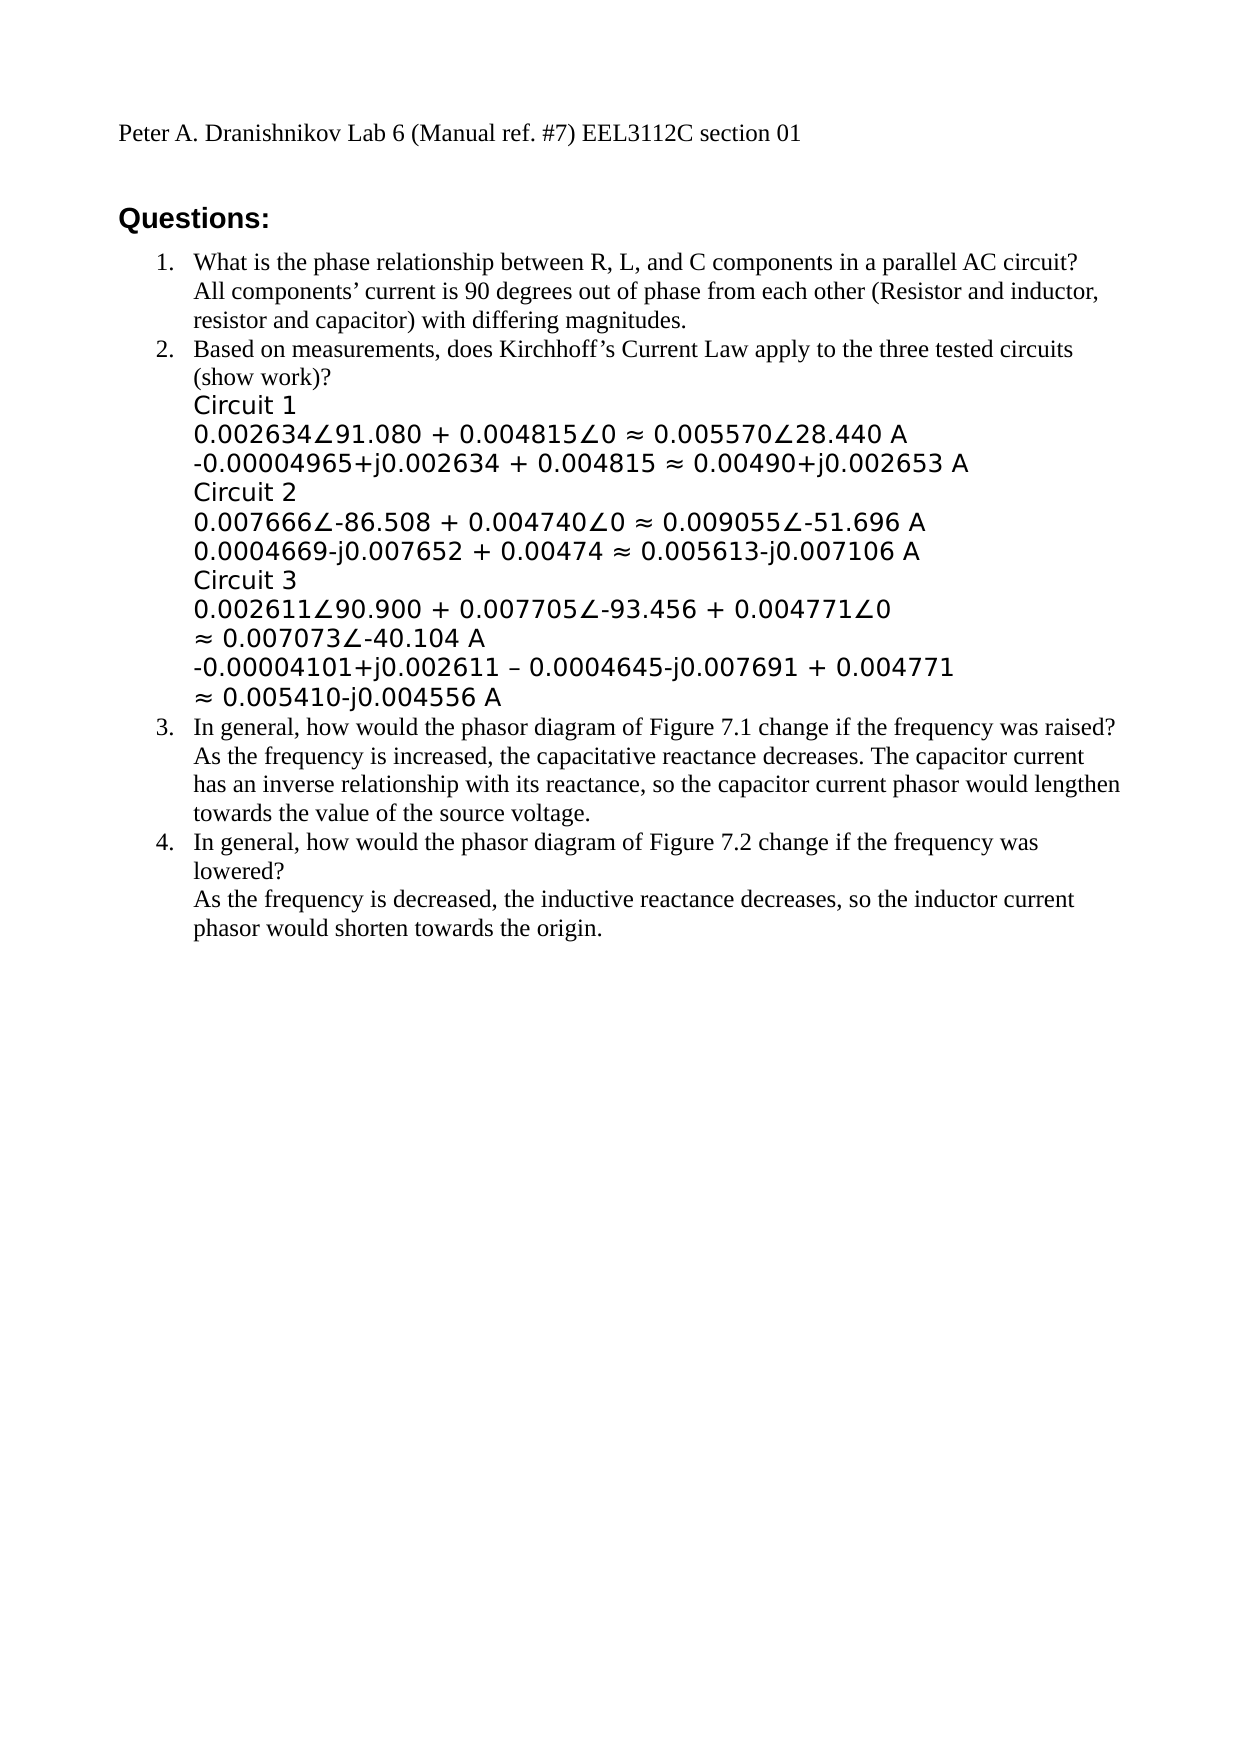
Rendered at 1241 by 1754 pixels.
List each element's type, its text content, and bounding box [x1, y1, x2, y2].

list -0.00004965+j0.002634 + 0.004815 ≈ 0.00490+j0.002653 A Circuit 2 0.007666∠-86.508 + 0.004740∠0 ≈ 0.009055∠-51.696 A 0.0004669-j0.007652 + 0.00474 ≈ 0.005613-j0.007106 A Circuit 3 0.002611∠90.900 + 0.007705∠-93.456 + 0.004771∠0 ≈ 0.007073∠-40.104 A -0.00004101+j0.002611 – 0.0004645-j0.007691 + 0.004771 ≈ 0.005410-j0.004556 A [156, 449, 1122, 712]
list As the frequency is decreased, the inductive reactance decreases, so the inductor current phasor would shorten towards the origin. [156, 884, 1122, 942]
list In general, how would the phasor diagram of Figure 7.1 change if the frequency was raised? [156, 712, 1122, 741]
list As the frequency is increased, the capacitative reactance decreases. The capacitor current has an inverse relationship with its reactance, so the capacitor current phasor would lengthen towards the value of the source voltage. [156, 741, 1122, 827]
subtitle Questions: [118, 201, 1122, 235]
list Circuit 1 0.002634∠91.080 + 0.004815∠0 ≈ 0.005570∠28.440 A [156, 391, 1122, 449]
list In general, how would the phasor diagram of Figure 7.2 change if the frequency was lowered? [156, 827, 1122, 884]
list All components’ current is 90 degrees out of phase from each other (Resistor and inductor, resistor and capacitor) with differing magnitudes. [156, 276, 1122, 334]
list What is the phase relationship between R, L, and C components in a parallel AC circuit? [156, 247, 1122, 276]
list Based on measurements, does Kirchhoff’s Current Law apply to the three tested circuits (show work)? [156, 334, 1122, 391]
